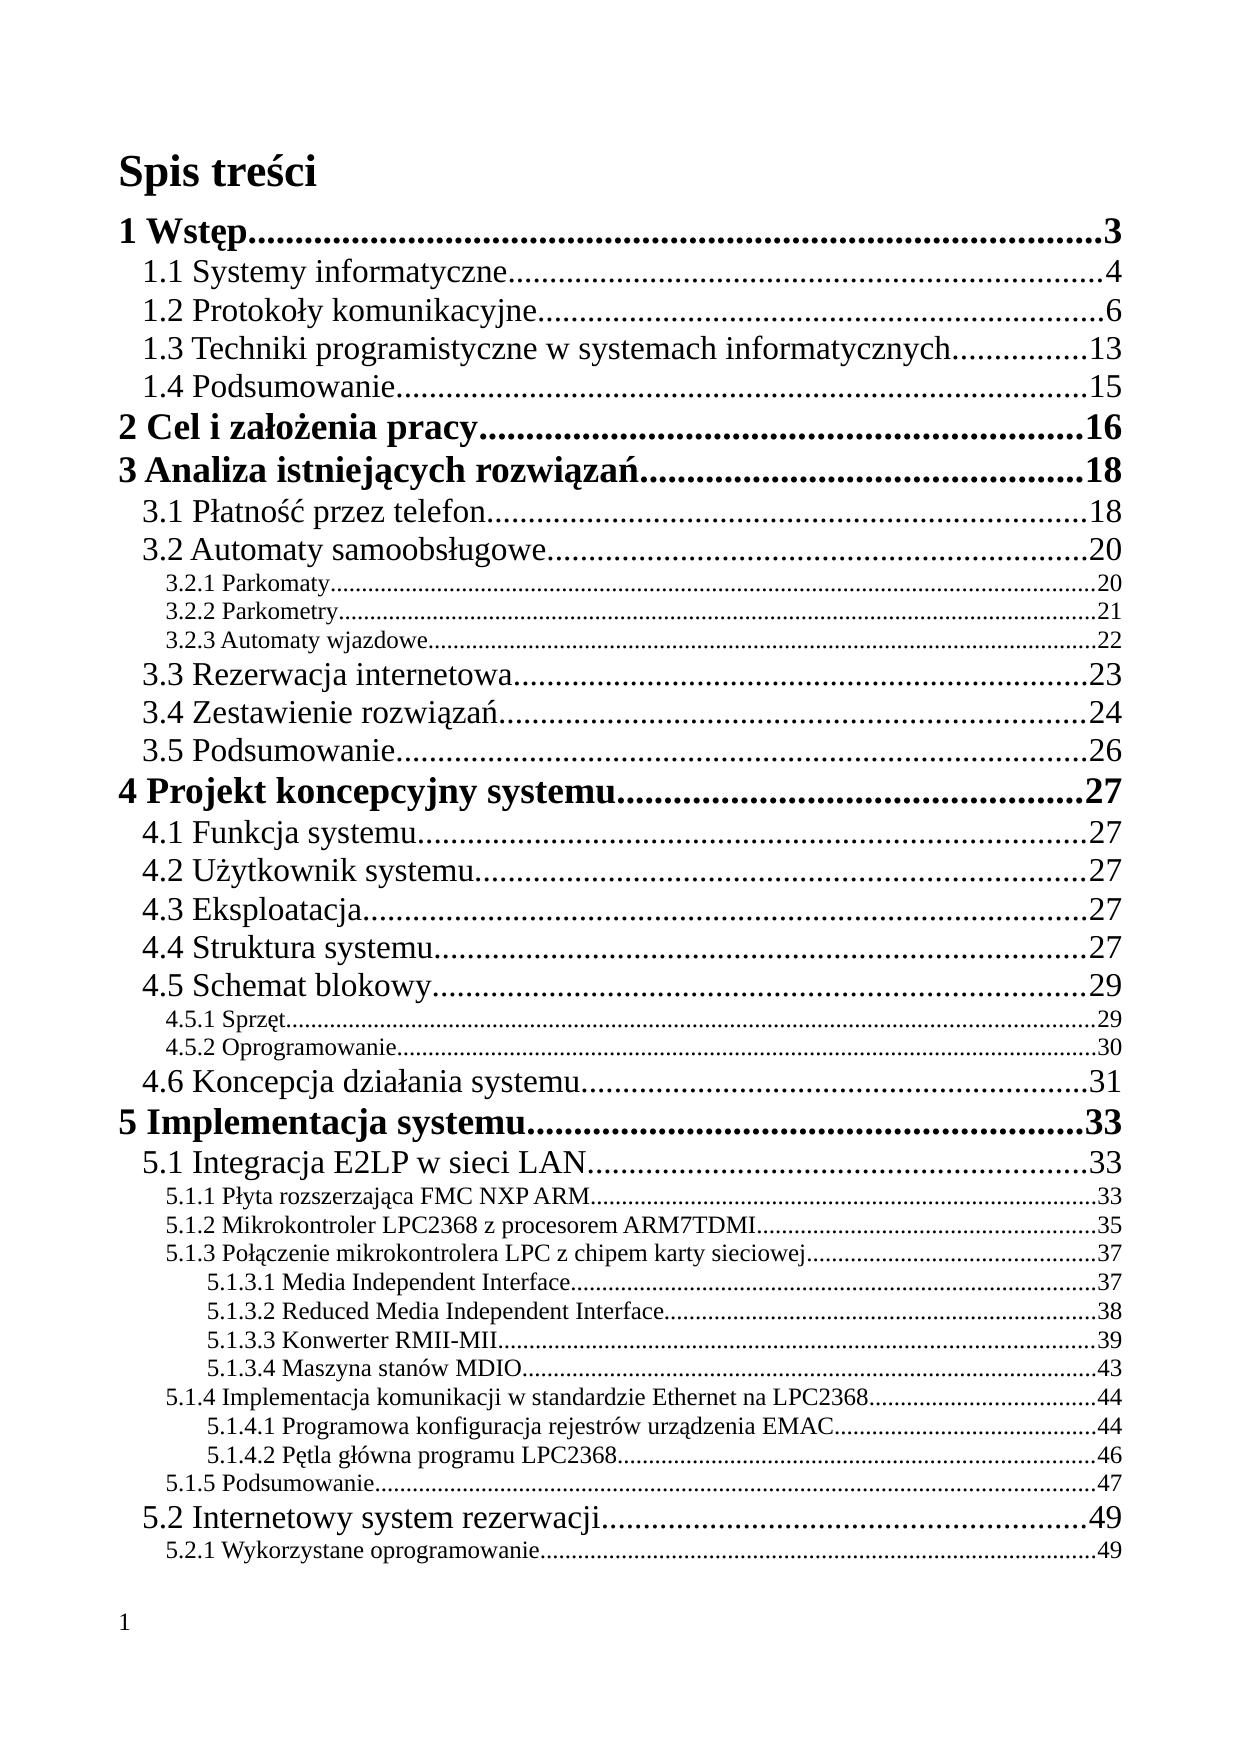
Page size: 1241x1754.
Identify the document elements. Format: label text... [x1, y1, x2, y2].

text 5.2.1 Wykorzystane oprogramowanie 49 [118, 1536, 1122, 1564]
text 5.1.3.4 Maszyna stanów MDIO 43 [207, 1353, 1122, 1382]
text 3.2.1 Parkomaty 20 [118, 568, 1122, 596]
text 3.2.2 Parkometry 21 [118, 596, 1122, 625]
text 5.1.3.2 Reduced Media Independent Interface 38 [207, 1296, 1122, 1325]
text 5.1 Integracja E2LP w sieci LAN 33 [118, 1143, 1122, 1181]
text 5.1.4.1 Programowa konfiguracja rejestrów urządzenia EMAC 44 [207, 1411, 1122, 1440]
text 4.4 Struktura systemu 27 [118, 927, 1122, 965]
text 4.2 Użytkownik systemu 27 [118, 850, 1122, 889]
text 3.5 Podsumowanie 26 [118, 731, 1122, 769]
text 4.5.2 Oprogramowanie 30 [118, 1032, 1122, 1061]
text 3.4 Zestawienie rozwiązań 24 [118, 692, 1122, 731]
text 1.3 Techniki programistyczne w systemach informatycznych 13 [118, 328, 1122, 366]
text 5 Implementacja systemu 33 [118, 1099, 1122, 1143]
text 4 Projekt koncepcyjny systemu 27 [118, 769, 1122, 812]
text 4.6 Koncepcja działania systemu 31 [118, 1061, 1122, 1099]
text 4.1 Funkcja systemu 27 [118, 812, 1122, 850]
text 5.1.4 Implementacja komunikacji w standardzie Ethernet na LPC2368 44 [118, 1382, 1122, 1411]
text 5.1.4.2 Pętla główna programu LPC2368 46 [207, 1440, 1122, 1468]
text 3.3 Rezerwacja internetowa 23 [118, 654, 1122, 692]
text 4.3 Eksploatacja 27 [118, 889, 1122, 927]
text 5.1.3.3 Konwerter RMII-MII 39 [207, 1325, 1122, 1353]
text 3.1 Płatność przez telefon 18 [118, 491, 1122, 529]
text 5.1.3.1 Media Independent Interface 37 [207, 1267, 1122, 1296]
text 4.5 Schemat blokowy 29 [118, 965, 1122, 1004]
text 5.1.3 Połączenie mikrokontrolera LPC z chipem karty sieciowej 37 [118, 1238, 1122, 1267]
text 3 Analiza istniejących rozwiązań 18 [118, 448, 1122, 491]
text 5.1.2 Mikrokontroler LPC2368 z procesorem ARM7TDMI 35 [118, 1210, 1122, 1238]
text 1 Wstęp 3 [118, 208, 1122, 251]
text 1.2 Protokoły komunikacyjne 6 [118, 290, 1122, 328]
text 5.2 Internetowy system rezerwacji 49 [118, 1497, 1122, 1536]
text 5.1.5 Podsumowanie 47 [118, 1468, 1122, 1497]
text 1.4 Podsumowanie 15 [118, 366, 1122, 405]
subtitle Spis treści [118, 143, 1122, 196]
text 2 Cel i założenia pracy 16 [118, 405, 1122, 448]
text 3.2.3 Automaty wjazdowe 22 [118, 625, 1122, 654]
text 3.2 Automaty samoobsługowe 20 [118, 529, 1122, 568]
text 5.1.1 Płyta rozszerzająca FMC NXP ARM 33 [118, 1181, 1122, 1210]
text 1.1 Systemy informatyczne 4 [118, 251, 1122, 290]
text 4.5.1 Sprzęt 29 [118, 1004, 1122, 1032]
